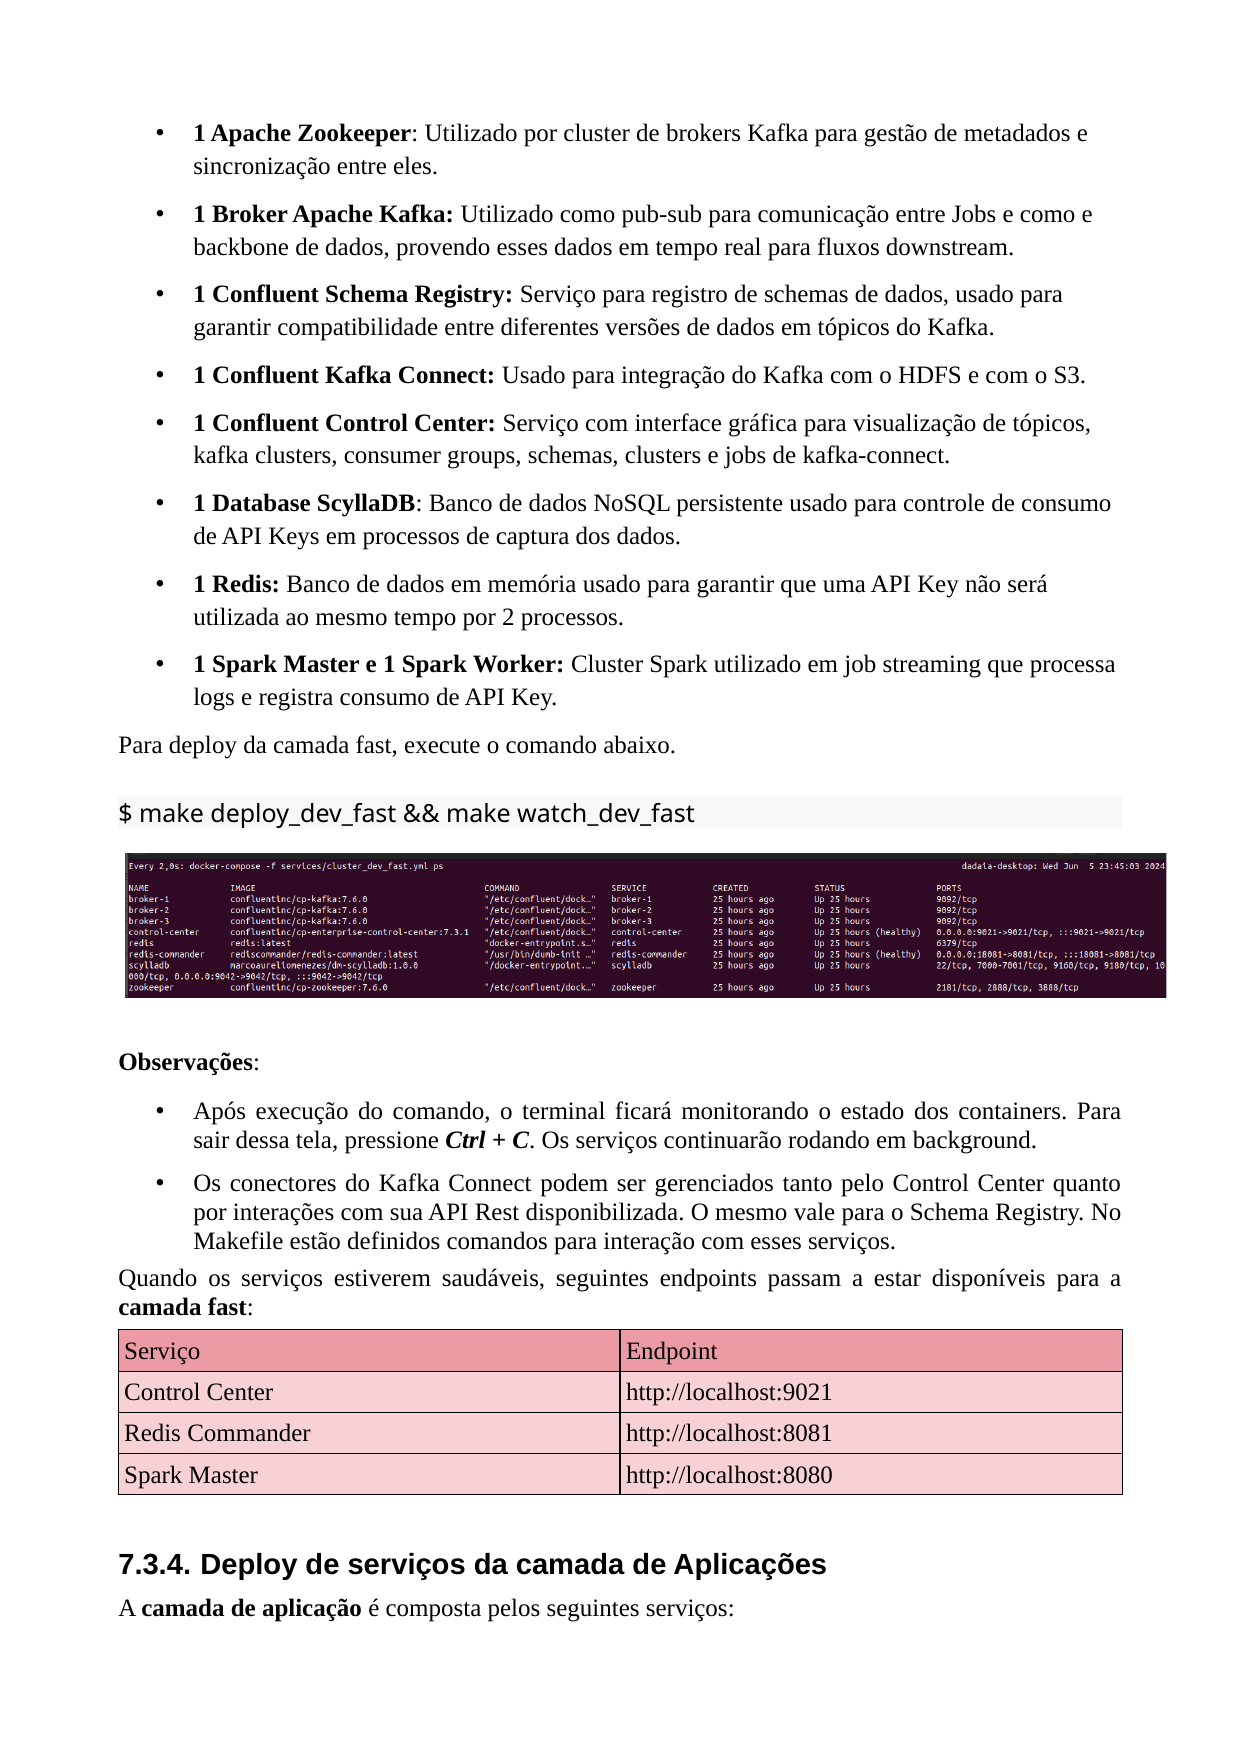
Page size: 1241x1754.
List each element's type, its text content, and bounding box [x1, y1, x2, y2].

table_cell Spark Master [119, 1454, 619, 1494]
list 1 Broker Apache Kafka: Utilizado como pub-sub para comunicação entre Jobs e como e backbone de dados, provendo esses dados em tempo real para fluxos downstream. [156, 199, 1122, 261]
text Quando os serviços estiverem saudáveis, seguintes endpoints passam a estar disponíveis para a camada fast: [118, 1263, 1122, 1321]
list 1 Apache Zookeeper: Utilizado por cluster de brokers Kafka para gestão de metadados e sincronização entre eles. [156, 118, 1122, 180]
list Os conectores do Kafka Connect podem ser gerenciados tanto pelo Control Center quanto por interações com sua API Rest disponibilizada. O mesmo vale para o Schema Registry. No Makefile estão definidos comandos para interação com esses serviços. [156, 1168, 1122, 1254]
text Para deploy da camada fast, execute o comando abaixo. [118, 730, 1122, 759]
list 1 Confluent Kafka Connect: Usado para integração do Kafka com o HDFS e com o S3. [156, 360, 1122, 389]
list Após execução do comando, o terminal ficará monitorando o estado dos containers. Para sair dessa tela, pressione Ctrl + C. Os serviços continuarão rodando em background. [156, 1096, 1122, 1154]
table_cell Control Center [119, 1372, 619, 1412]
table_cell http://localhost:9021 [621, 1372, 1122, 1412]
picture [125, 853, 1167, 998]
list 1 Spark Master e 1 Spark Worker: Cluster Spark utilizado em job streaming que processa logs e registra consumo de API Key. [156, 649, 1122, 711]
table_cell http://localhost:8080 [621, 1454, 1122, 1494]
subtitle Deploy de serviços da camada de Aplicações [118, 1547, 1122, 1581]
text Observações: [118, 1047, 1122, 1076]
list 1 Confluent Schema Registry: Serviço para registro de schemas de dados, usado para garantir compatibilidade entre diferentes versões de dados em tópicos do Kafka. [156, 279, 1122, 341]
table_header Endpoint [621, 1330, 1122, 1371]
list 1 Database ScyllaDB: Banco de dados NoSQL persistente usado para controle de consumo de API Keys em processos de captura dos dados. [156, 488, 1122, 550]
text $ make deploy_dev_fast && make watch_dev_fast [118, 796, 1122, 829]
table_cell Redis Commander [119, 1413, 619, 1453]
table_header Serviço [119, 1330, 619, 1371]
list 1 Confluent Control Center: Serviço com interface gráfica para visualização de tópicos, kafka clusters, consumer groups, schemas, clusters e jobs de kafka-connect. [156, 408, 1122, 469]
list 1 Redis: Banco de dados em memória usado para garantir que uma API Key não será utilizada ao mesmo tempo por 2 processos. [156, 569, 1122, 631]
text A camada de aplicação é composta pelos seguintes serviços: [118, 1593, 1122, 1622]
table_cell http://localhost:8081 [621, 1413, 1122, 1453]
